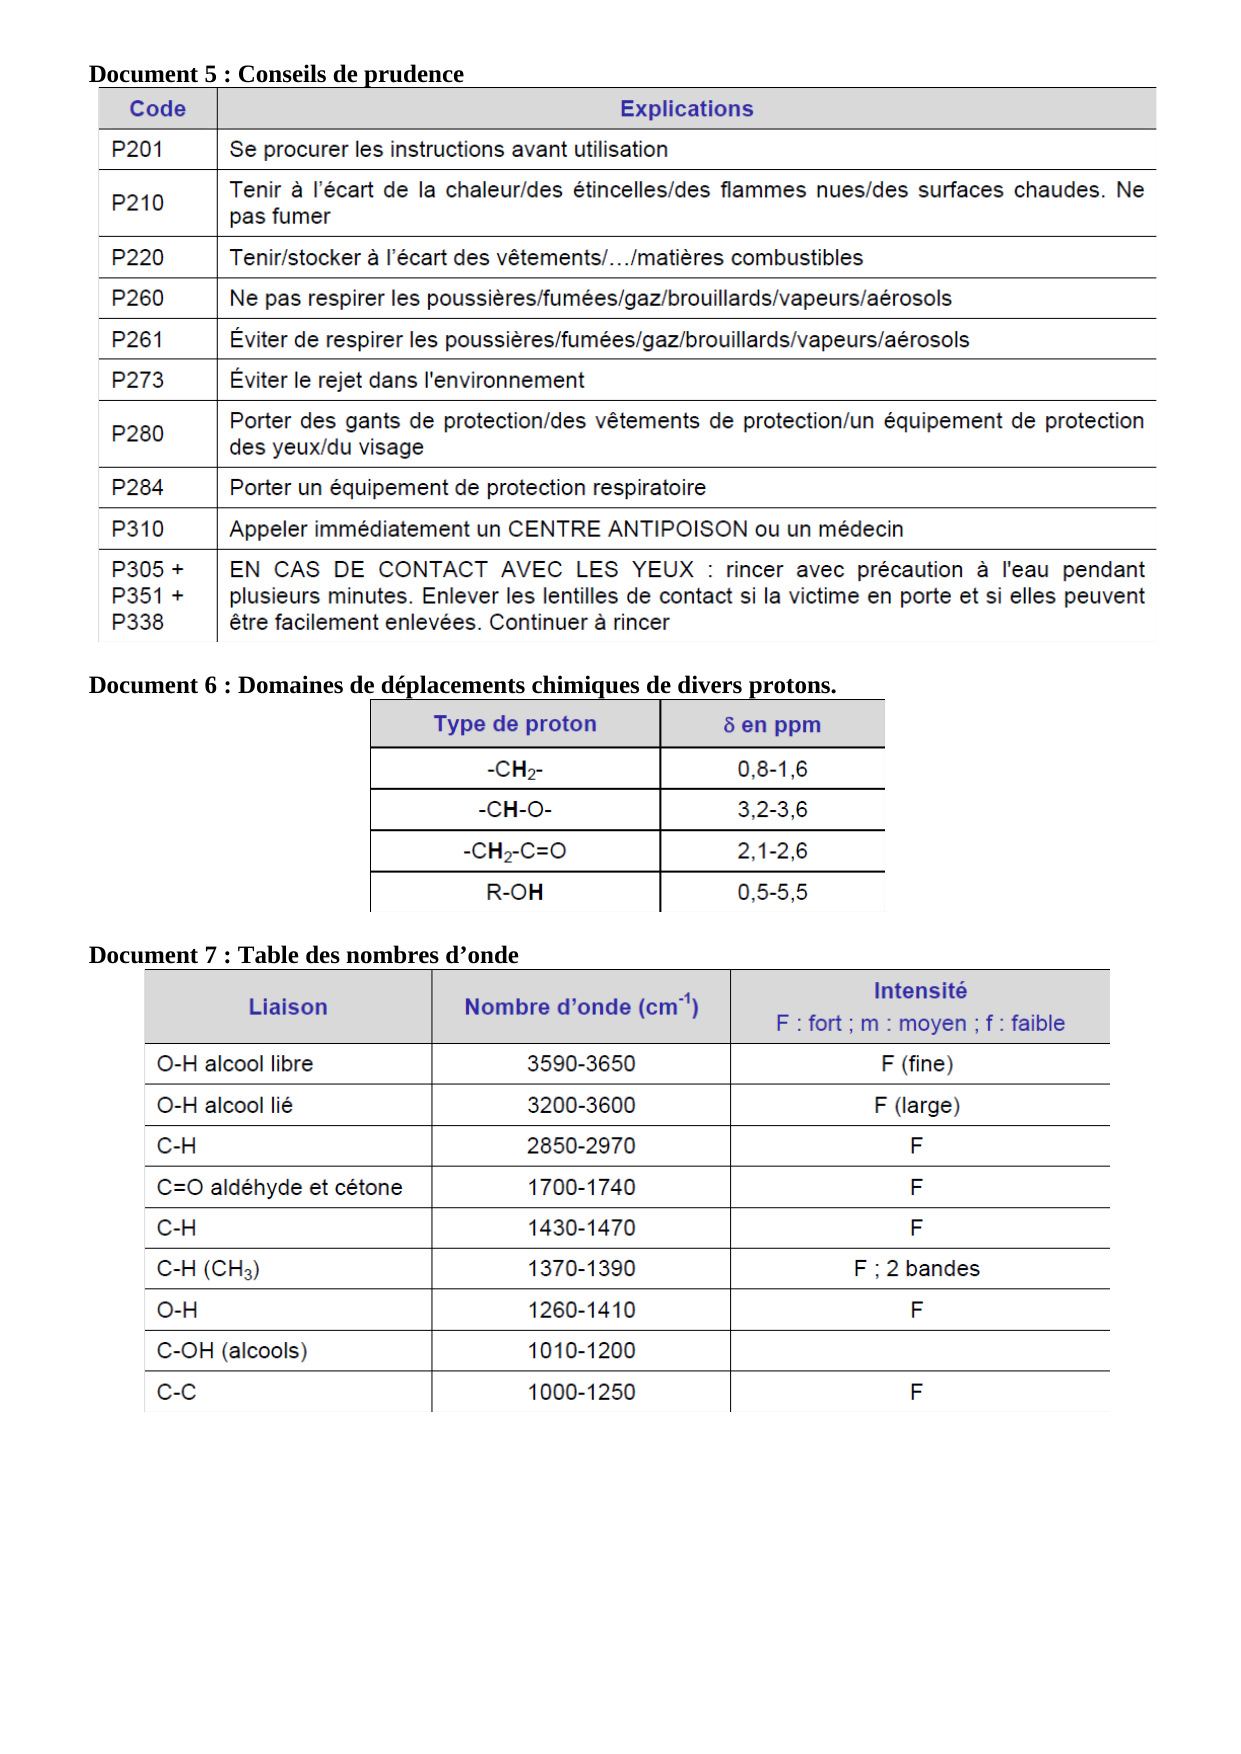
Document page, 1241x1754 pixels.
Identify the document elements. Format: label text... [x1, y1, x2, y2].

text Document 5 : Conseils de prudence [88, 59, 1166, 88]
text Document 6 : Domaines de déplacements chimiques de divers protons. [88, 671, 1166, 699]
text Document 7 : Table des nombres d’onde [88, 941, 1166, 969]
